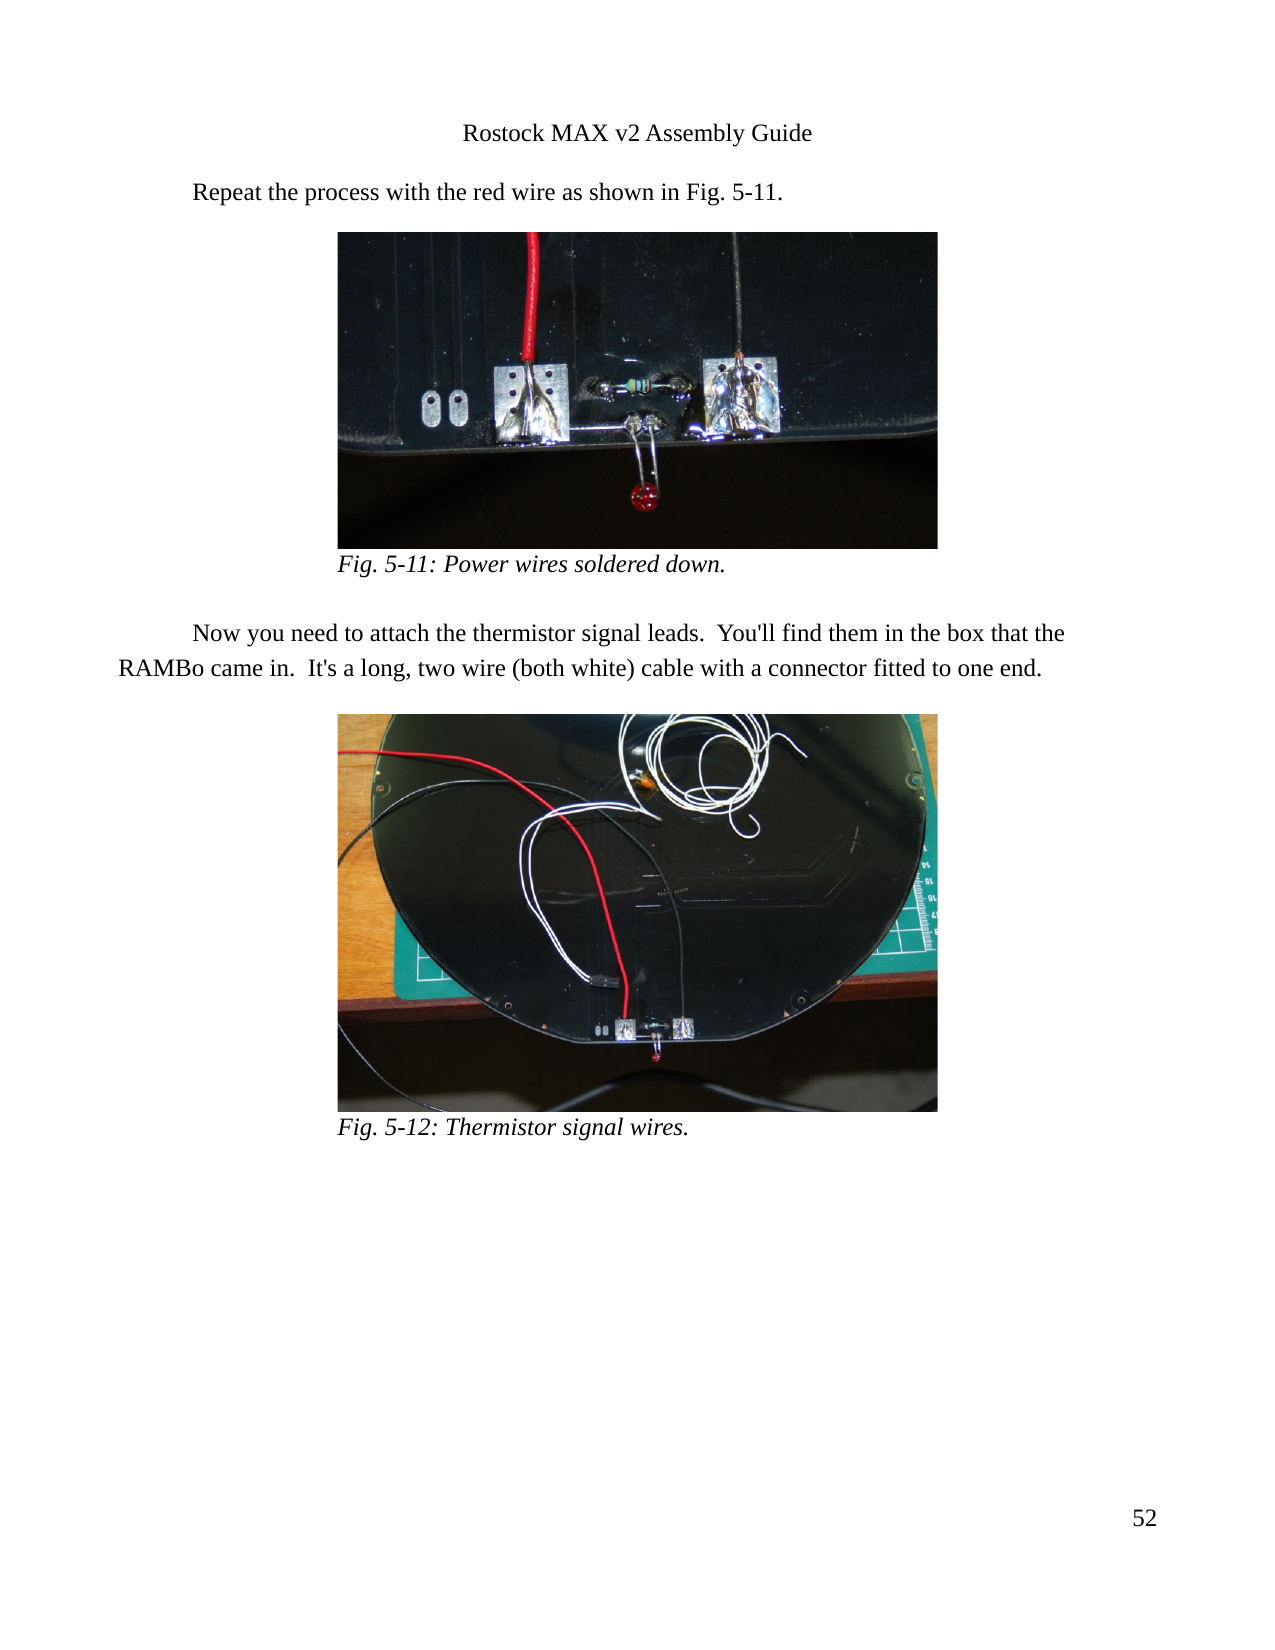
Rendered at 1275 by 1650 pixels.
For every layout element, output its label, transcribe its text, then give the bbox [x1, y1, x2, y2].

picture [337, 232, 938, 549]
picture [337, 714, 938, 1112]
text Fig. 5-11: Power wires soldered down. [337, 549, 937, 577]
text Now you need to attach the thermistor signal leads. You'll find them in the box that the RAMBo came in. It's a long, two wire (both white) cable with a connector fitted to one end. [118, 618, 1157, 682]
text Fig. 5-12: Thermistor signal wires. [337, 1112, 937, 1141]
text [337, 220, 937, 232]
text Repeat the process with the red wire as shown in Fig. 5-11. [118, 177, 1157, 206]
